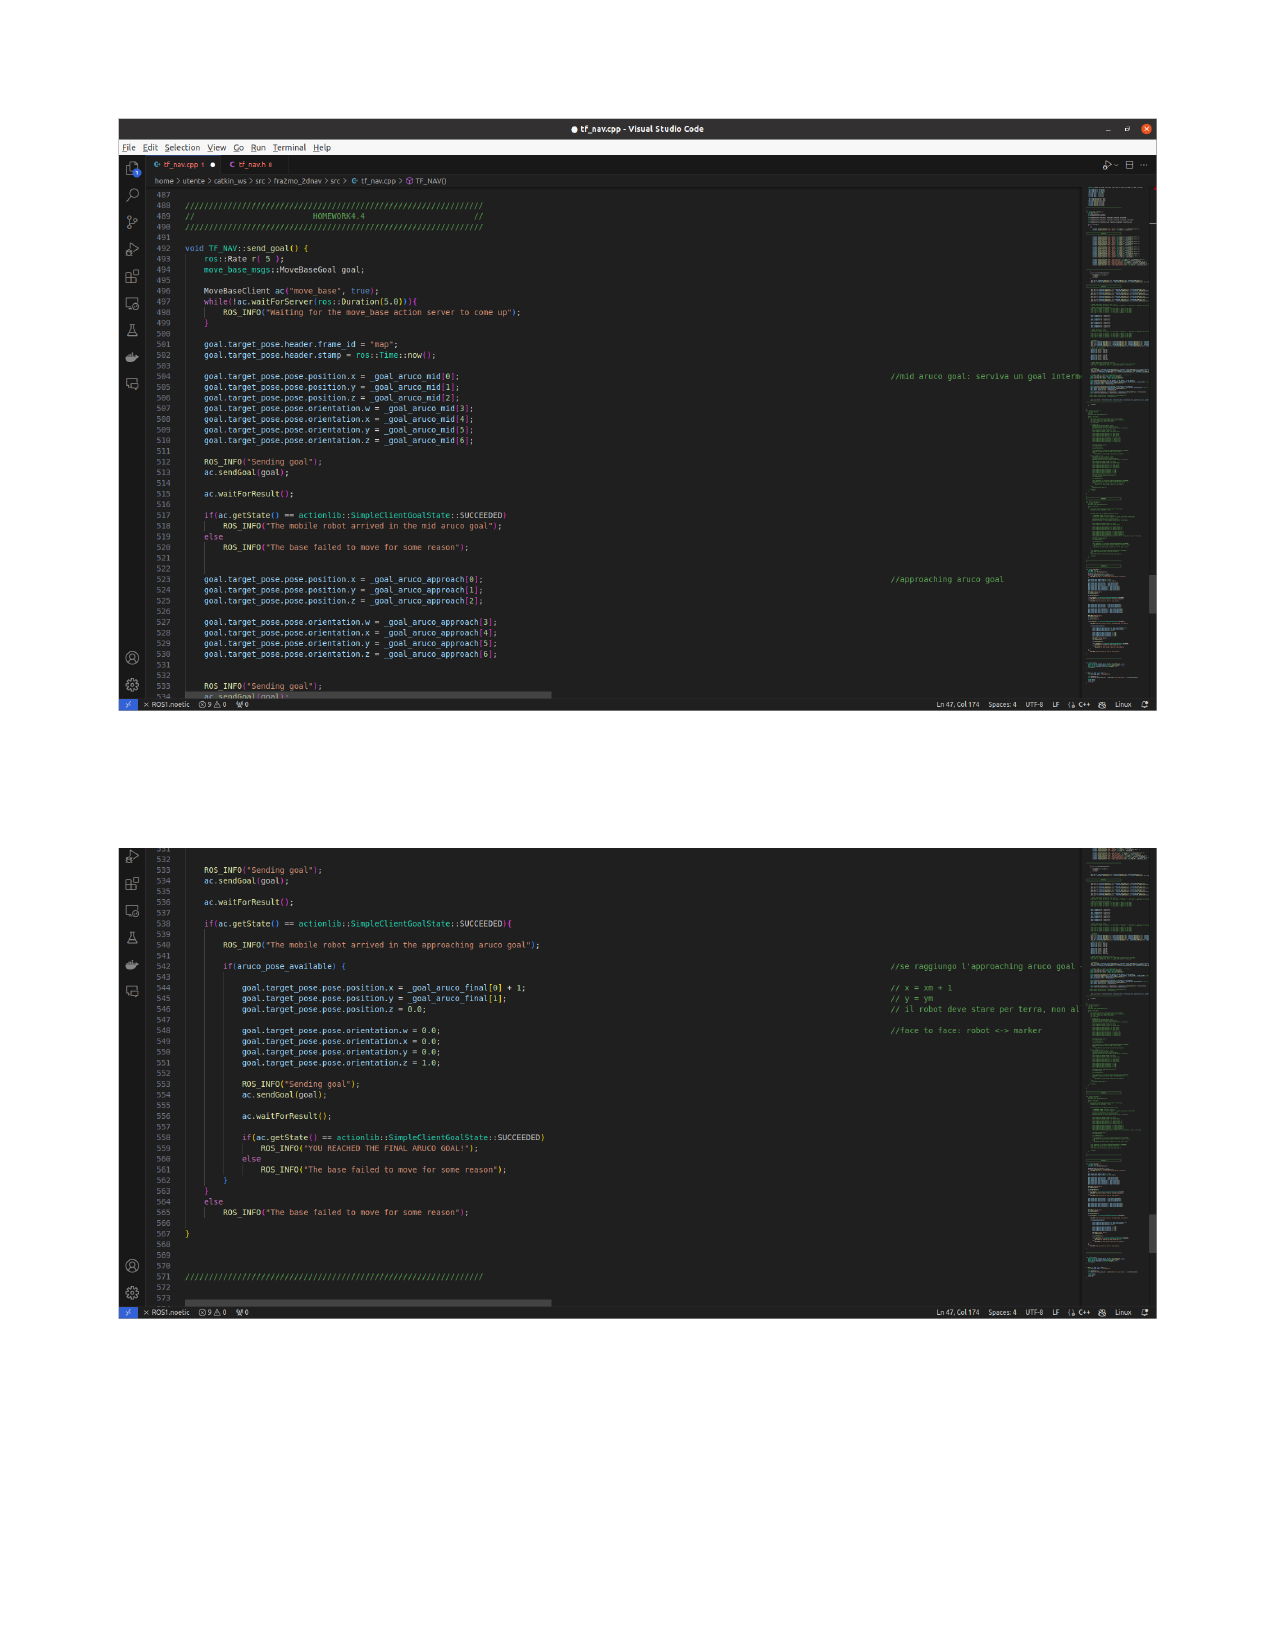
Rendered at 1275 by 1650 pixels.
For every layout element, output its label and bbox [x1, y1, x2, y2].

picture [118, 848, 1157, 1319]
picture [118, 118, 1157, 711]
